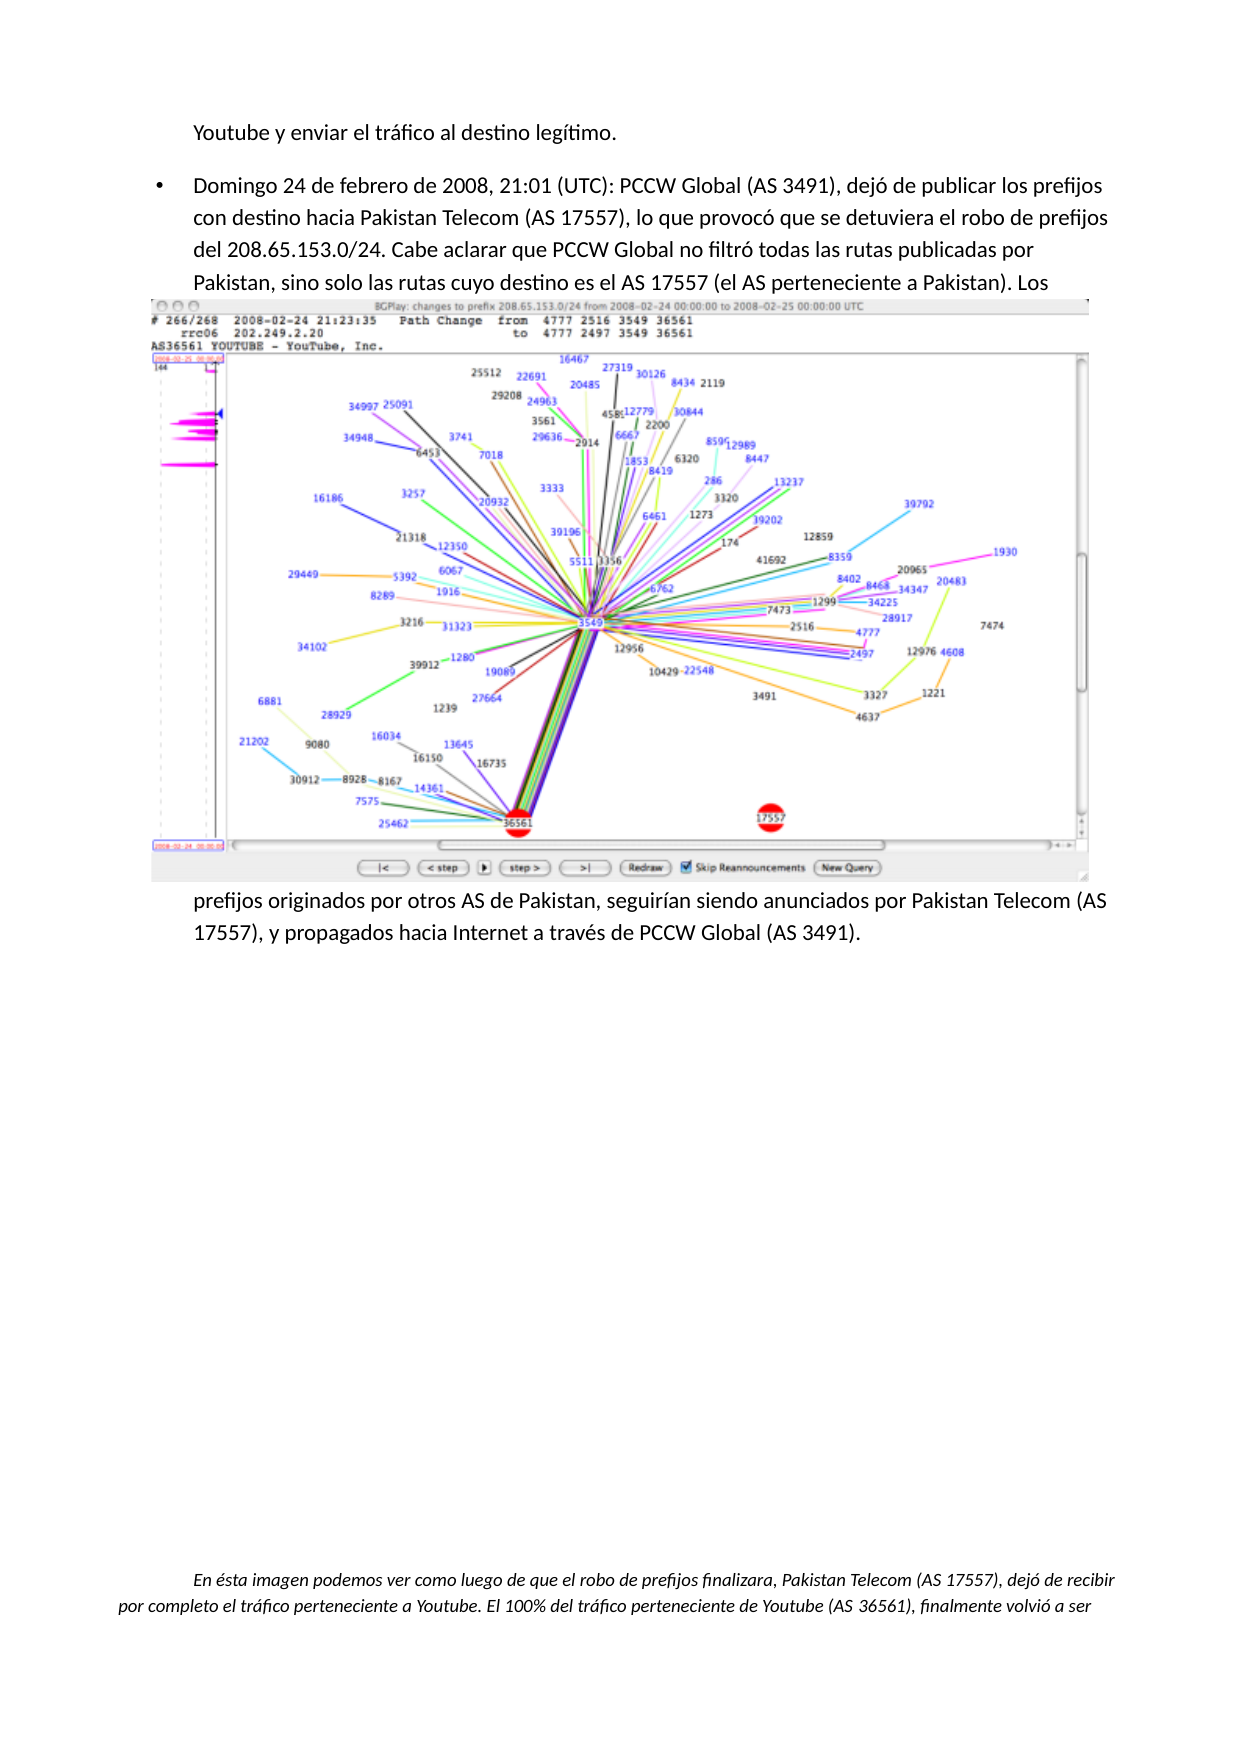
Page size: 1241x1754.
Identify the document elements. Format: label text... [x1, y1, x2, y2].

list Domingo 24 de febrero de 2008, 21:01 (UTC): PCCW Global (AS 3491), dejó de publicar los prefijos con destino hacia Pakistan Telecom (AS 17557), lo que provocó que se detuviera el robo de prefijos del 208.65.153.0/24. Cabe aclarar que PCCW Global no filtró todas las rutas publicadas por Pakistan, sino solo las rutas cuyo destino es el AS 17557 (el AS perteneciente a Pakistan). Los prefijos originados por otros AS de Pakistan, seguirían siendo anunciados por Pakistan Telecom (AS 17557), y propagados hacia Internet a través de PCCW Global (AS 3491). [156, 171, 1122, 946]
list Youtube y enviar el tráfico al destino legítimo. [156, 118, 1122, 146]
text En ésta imagen podemos ver como luego de que el robo de prefijos finalizara, Pakistan Telecom (AS 17557), dejó de recibir por completo el tráfico perteneciente a Youtube. El 100% del tráfico perteneciente de Youtube (AS 36561), finalmente volvió a ser [118, 1568, 1122, 1617]
picture [151, 299, 1089, 882]
